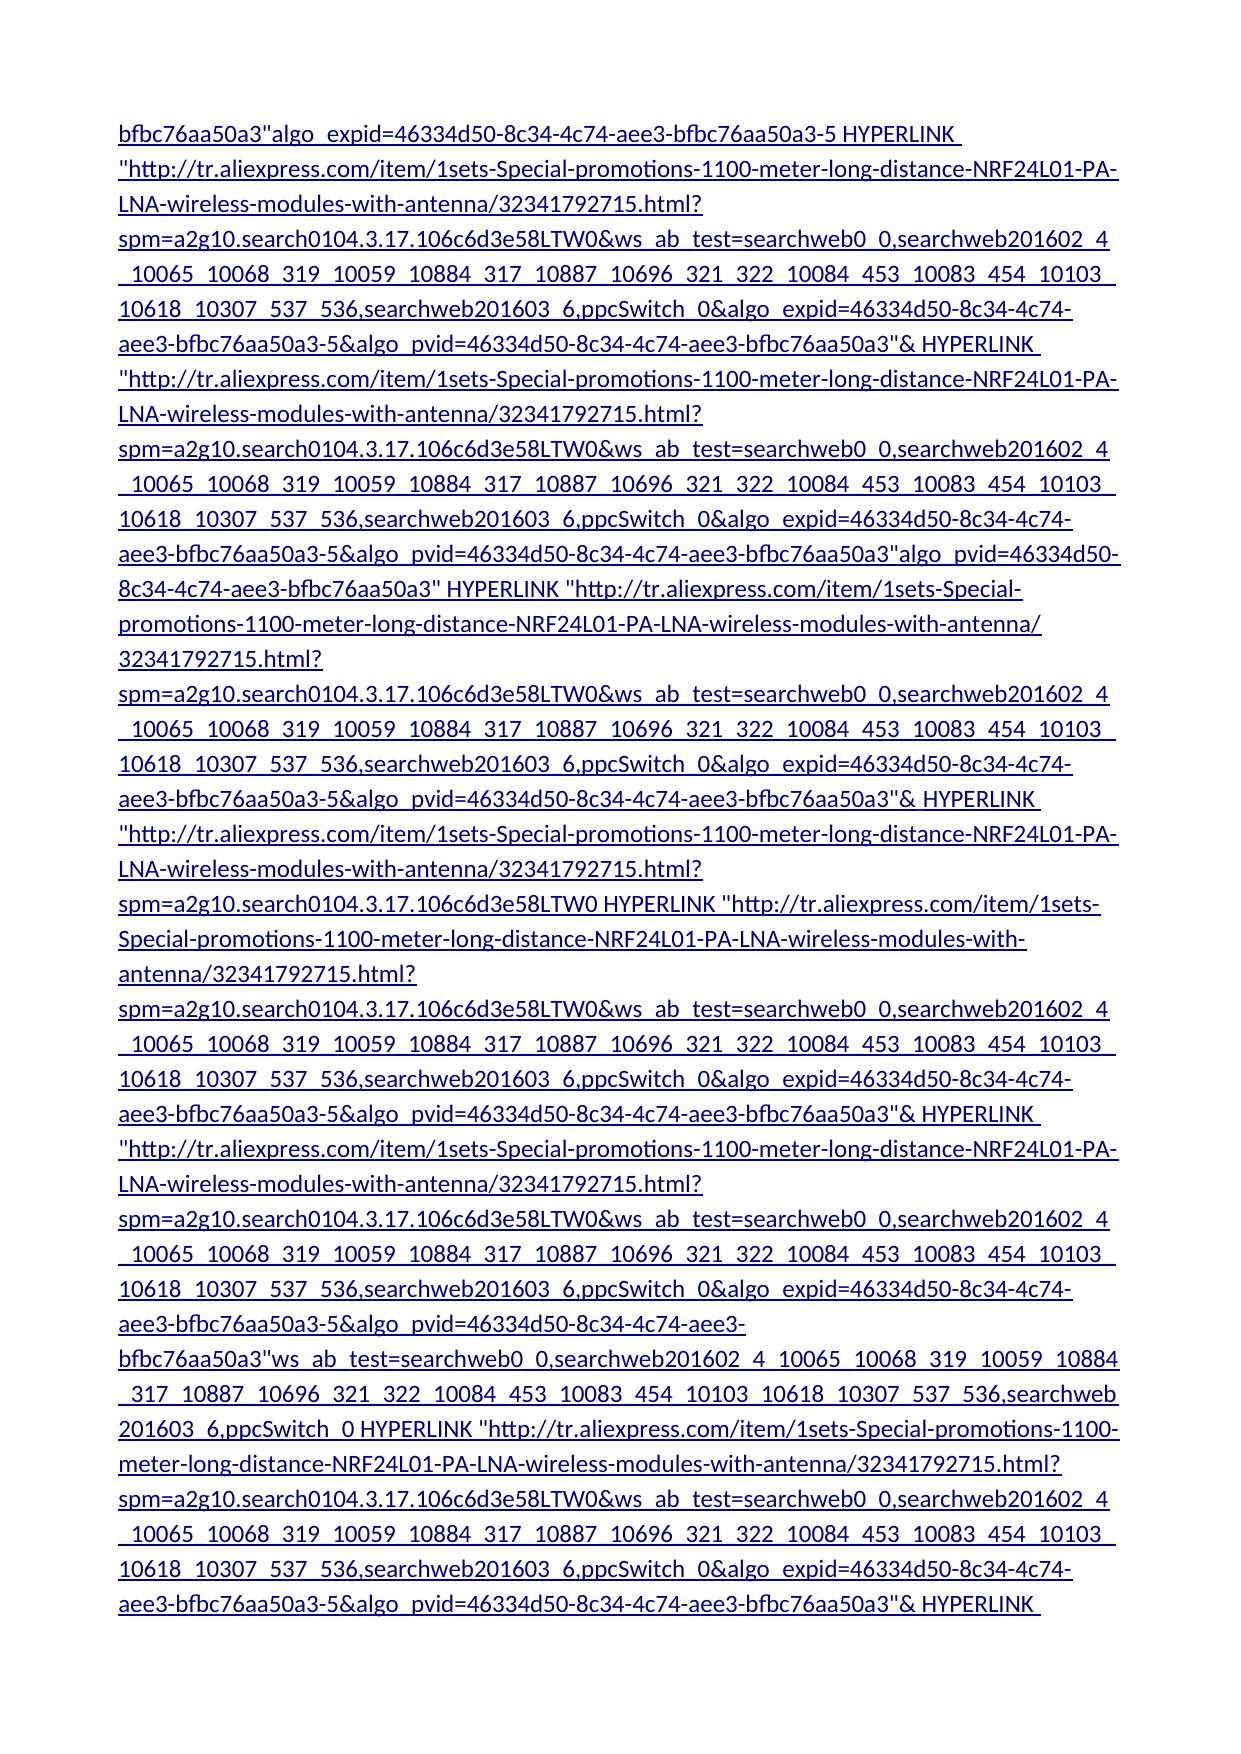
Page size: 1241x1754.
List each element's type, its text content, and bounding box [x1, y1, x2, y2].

text bfbc76aa50a3"algo_expid=46334d50-8c34-4c74-aee3-bfbc76aa50a3-5 HYPERLINK "http://tr.aliexpress.com/item/1sets-Special-promotions-1100-meter-long-distance-NRF24L01-PA-LNA-wireless-modules-with-antenna/32341792715.html?spm=a2g10.search0104.3.17.106c6d3e58LTW0&ws_ab_test=searchweb0_0,searchweb201602_4_10065_10068_319_10059_10884_317_10887_10696_321_322_10084_453_10083_454_10103_10618_10307_537_536,searchweb201603_6,ppcSwitch_0&algo_expid=46334d50-8c34-4c74-aee3-bfbc76aa50a3-5&algo_pvid=46334d50-8c34-4c74-aee3-bfbc76aa50a3"& HYPERLINK "http://tr.aliexpress.com/item/1sets-Special-promotions-1100-meter-long-distance-NRF24L01-PA-LNA-wireless-modules-with-antenna/32341792715.html?spm=a2g10.search0104.3.17.106c6d3e58LTW0&ws_ab_test=searchweb0_0,searchweb201602_4_10065_10068_319_10059_10884_317_10887_10696_321_322_10084_453_10083_454_10103_10618_10307_537_536,searchweb201603_6,ppcSwitch_0&algo_expid=46334d50-8c34-4c74-aee3-bfbc76aa50a3-5&algo_pvid=46334d50-8c34-4c74-aee3-bfbc76aa50a3"algo_pvid=46334d50-8c34-4c74-aee3-bfbc76aa50a3" HYPERLINK "http://tr.aliexpress.com/item/1sets-Special-promotions-1100-meter-long-distance-NRF24L01-PA-LNA-wireless-modules-with-antenna/32341792715.html?spm=a2g10.search0104.3.17.106c6d3e58LTW0&ws_ab_test=searchweb0_0,searchweb201602_4_10065_10068_319_10059_10884_317_10887_10696_321_322_10084_453_10083_454_10103_10618_10307_537_536,searchweb201603_6,ppcSwitch_0&algo_expid=46334d50-8c34-4c74-aee3-bfbc76aa50a3-5&algo_pvid=46334d50-8c34-4c74-aee3-bfbc76aa50a3"& HYPERLINK "http://tr.aliexpress.com/item/1sets-Special-promotions-1100-meter-long-distance-NRF24L01-PA-LNA-wireless-modules-with-antenna/32341792715.html?spm=a2g10.search0104.3.17.106c6d3e58LTW0 HYPERLINK "http://tr.aliexpress.com/item/1sets-Special-promotions-1100-meter-long-distance-NRF24L01-PA-LNA-wireless-modules-with-antenna/32341792715.html?spm=a2g10.search0104.3.17.106c6d3e58LTW0&ws_ab_test=searchweb0_0,searchweb201602_4_10065_10068_319_10059_10884_317_10887_10696_321_322_10084_453_10083_454_10103_10618_10307_537_536,searchweb201603_6,ppcSwitch_0&algo_expid=46334d50-8c34-4c74-aee3-bfbc76aa50a3-5&algo_pvid=46334d50-8c34-4c74-aee3-bfbc76aa50a3"& HYPERLINK "http://tr.aliexpress.com/item/1sets-Special-promotions-1100-meter-long-distance-NRF24L01-PA-LNA-wireless-modules-with-antenna/32341792715.html?spm=a2g10.search0104.3.17.106c6d3e58LTW0&ws_ab_test=searchweb0_0,searchweb201602_4_10065_10068_319_10059_10884_317_10887_10696_321_322_10084_453_10083_454_10103_10618_10307_537_536,searchweb201603_6,ppcSwitch_0&algo_expid=46334d50-8c34-4c74-aee3-bfbc76aa50a3-5&algo_pvid=46334d50-8c34-4c74-aee3-bfbc76aa50a3"ws_ab_test=searchweb0_0,searchweb201602_4_10065_10068_319_10059_10884_317_10887_10696_321_322_10084_453_10083_454_10103_10618_10307_537_536,searchweb201603_6,ppcSwitch_0 HYPERLINK "http://tr.aliexpress.com/item/1sets-Special-promotions-1100-meter-long-distance-NRF24L01-PA-LNA-wireless-modules-with-antenna/32341792715.html?spm=a2g10.search0104.3.17.106c6d3e58LTW0&ws_ab_test=searchweb0_0,searchweb201602_4_10065_10068_319_10059_10884_317_10887_10696_321_322_10084_453_10083_454_10103_10618_10307_537_536,searchweb201603_6,ppcSwitch_0&algo_expid=46334d50-8c34-4c74-aee3-bfbc76aa50a3-5&algo_pvid=46334d50-8c34-4c74-aee3-bfbc76aa50a3"& HYPERLINK [118, 118, 1122, 1619]
